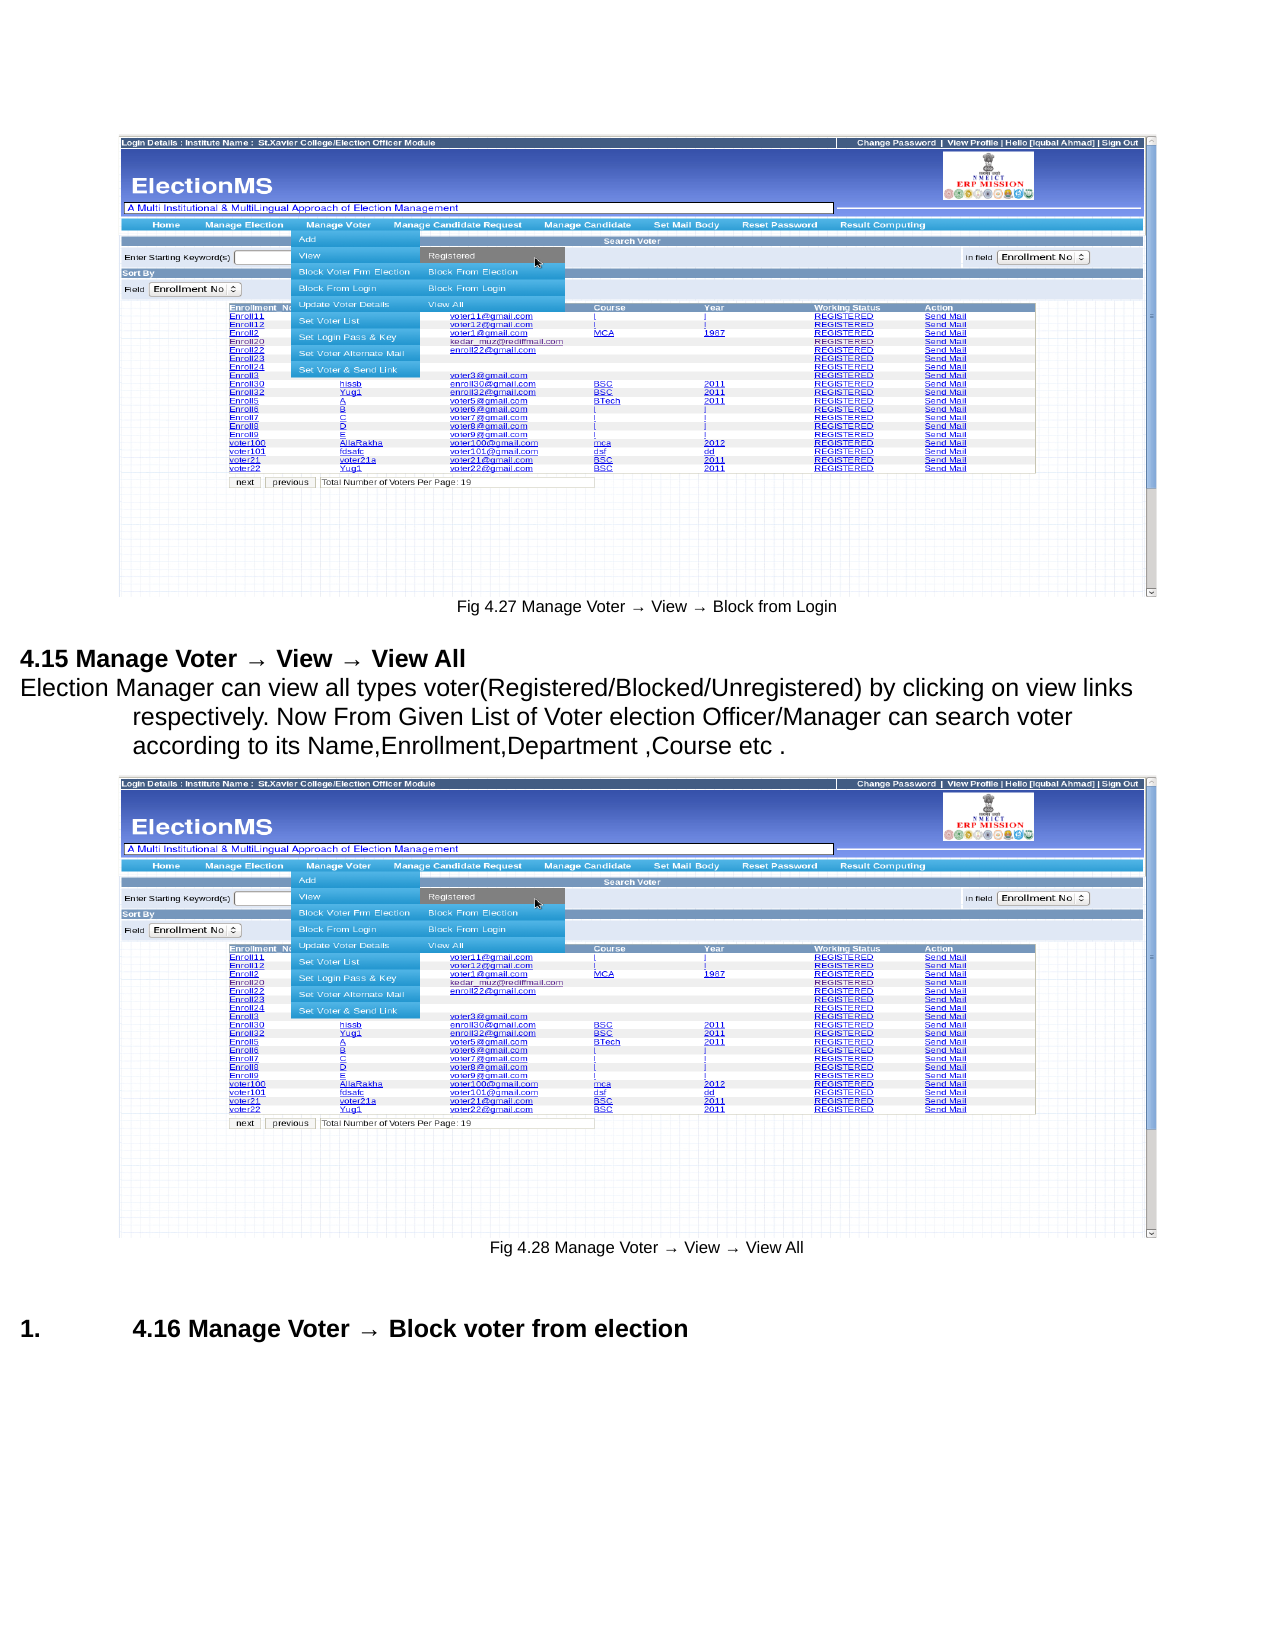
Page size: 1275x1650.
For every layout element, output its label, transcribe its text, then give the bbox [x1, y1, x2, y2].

text [118, 118, 1157, 133]
list 4.16 Manage Voter → Block voter from election [20, 1314, 1157, 1343]
picture [118, 133, 1157, 597]
text Election Manager can view all types voter(Registered/Blocked/Unregistered) by clicking on view links respectively. Now From Given List of Voter election Officer/Manager can search voter according to its Name,Enrollment,Department ,Course etc . [20, 673, 1157, 759]
text Fig 4.27 Manage Voter → View → Block from Login [118, 597, 1157, 616]
picture [118, 774, 1157, 1238]
text 4.15 Manage Voter → View → View All [20, 644, 1157, 673]
text Fig 4.28 Manage Voter → View → View All [118, 1238, 1157, 1257]
text [118, 759, 1157, 774]
